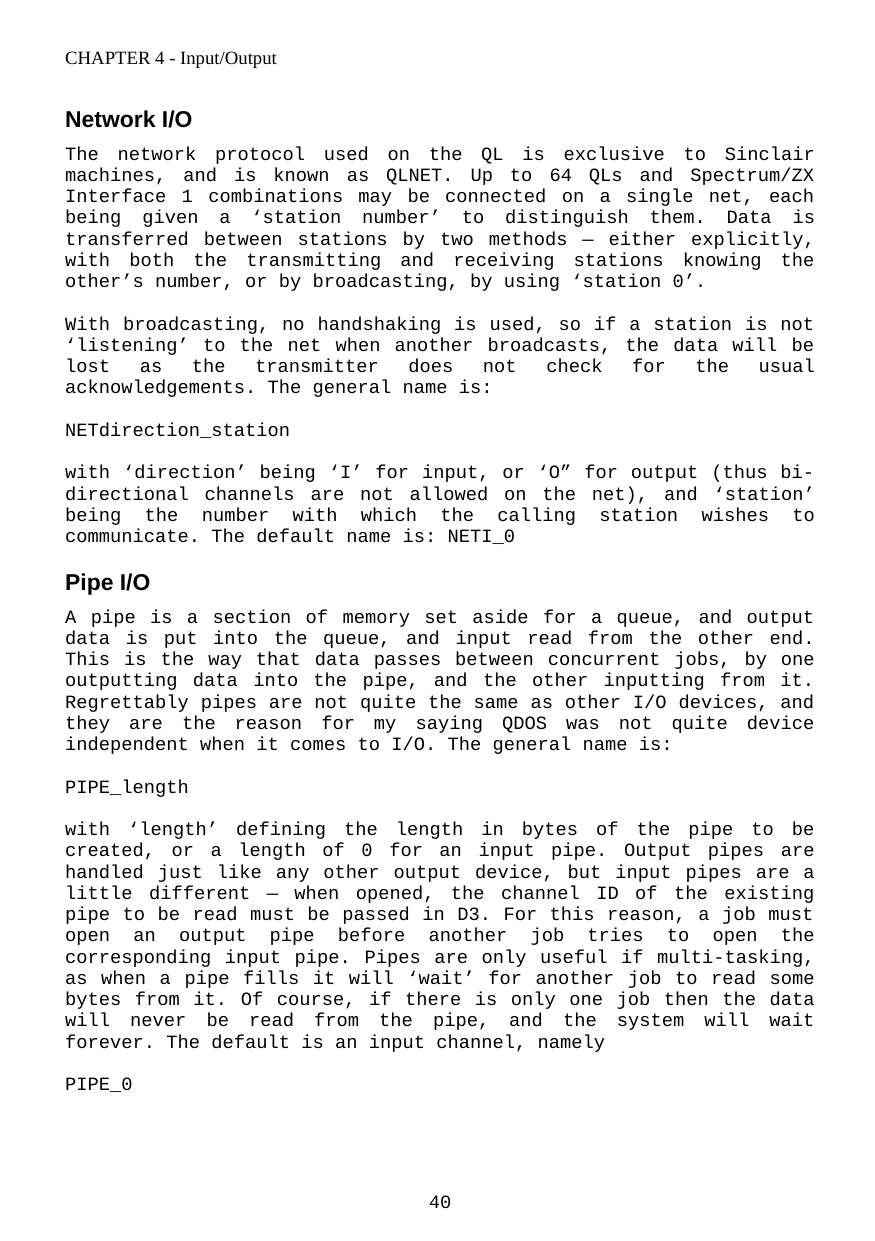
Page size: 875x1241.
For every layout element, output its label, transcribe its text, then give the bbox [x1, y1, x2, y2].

text PIPE_length [65, 777, 815, 799]
text NETdirection_station [65, 421, 815, 442]
text A pipe is a section of memory set aside for a queue, and output data is put into the queue, and input read from the other end. This is the way that data passes between concurrent jobs, by one outputting data into the pipe, and the other inputting from it. Regrettably pipes are not quite the same as other I/O devices, and they are the reason for my saying QDOS was not quite device independent when it comes to I/O. The general name is: [65, 607, 815, 756]
text With broadcasting, no handshaking is used, so if a station is not ‘listening’ to the net when another broadcasts, the data will be lost as the transmitter does not check for the usual acknowledgements. The general name is: [65, 314, 815, 399]
subtitle Pipe I/O [65, 569, 815, 596]
text PIPE_0 [65, 1075, 815, 1096]
text with ‘length’ defining the length in bytes of the pipe to be created, or a length of 0 for an input pipe. Output pipes are handled just like any other output device, but input pipes are a little different — when opened, the channel ID of the existing pipe to be read must be passed in D3. For this reason, a job must open an output pipe before another job tries to open the corresponding input pipe. Pipes are only useful if multi-tasking, as when a pipe fills it will ‘wait’ for another job to read some bytes from it. Of course, if there is only one job then the data will never be read from the pipe, and the system will wait forever. The default is an input channel, namely [65, 820, 815, 1054]
text The network protocol used on the QL is exclusive to Sinclair machines, and is known as QLNET. Up to 64 QLs and Spectrum/ZX Interface 1 combinations may be connected on a single net, each being given a ‘station number’ to distinguish them. Data is transferred between stations by two methods — either explicitly, with both the transmitting and receiving stations knowing the other’s number, or by broadcasting, by using ‘station 0’. [65, 144, 815, 293]
subtitle Network I/O [65, 106, 815, 133]
text with ‘direction’ being ‘I’ for input, or ‘O” for output (thus bi-directional channels are not allowed on the net), and ‘station’ being the number with which the calling station wishes to communicate. The default name is: NETI_0 [65, 463, 815, 548]
